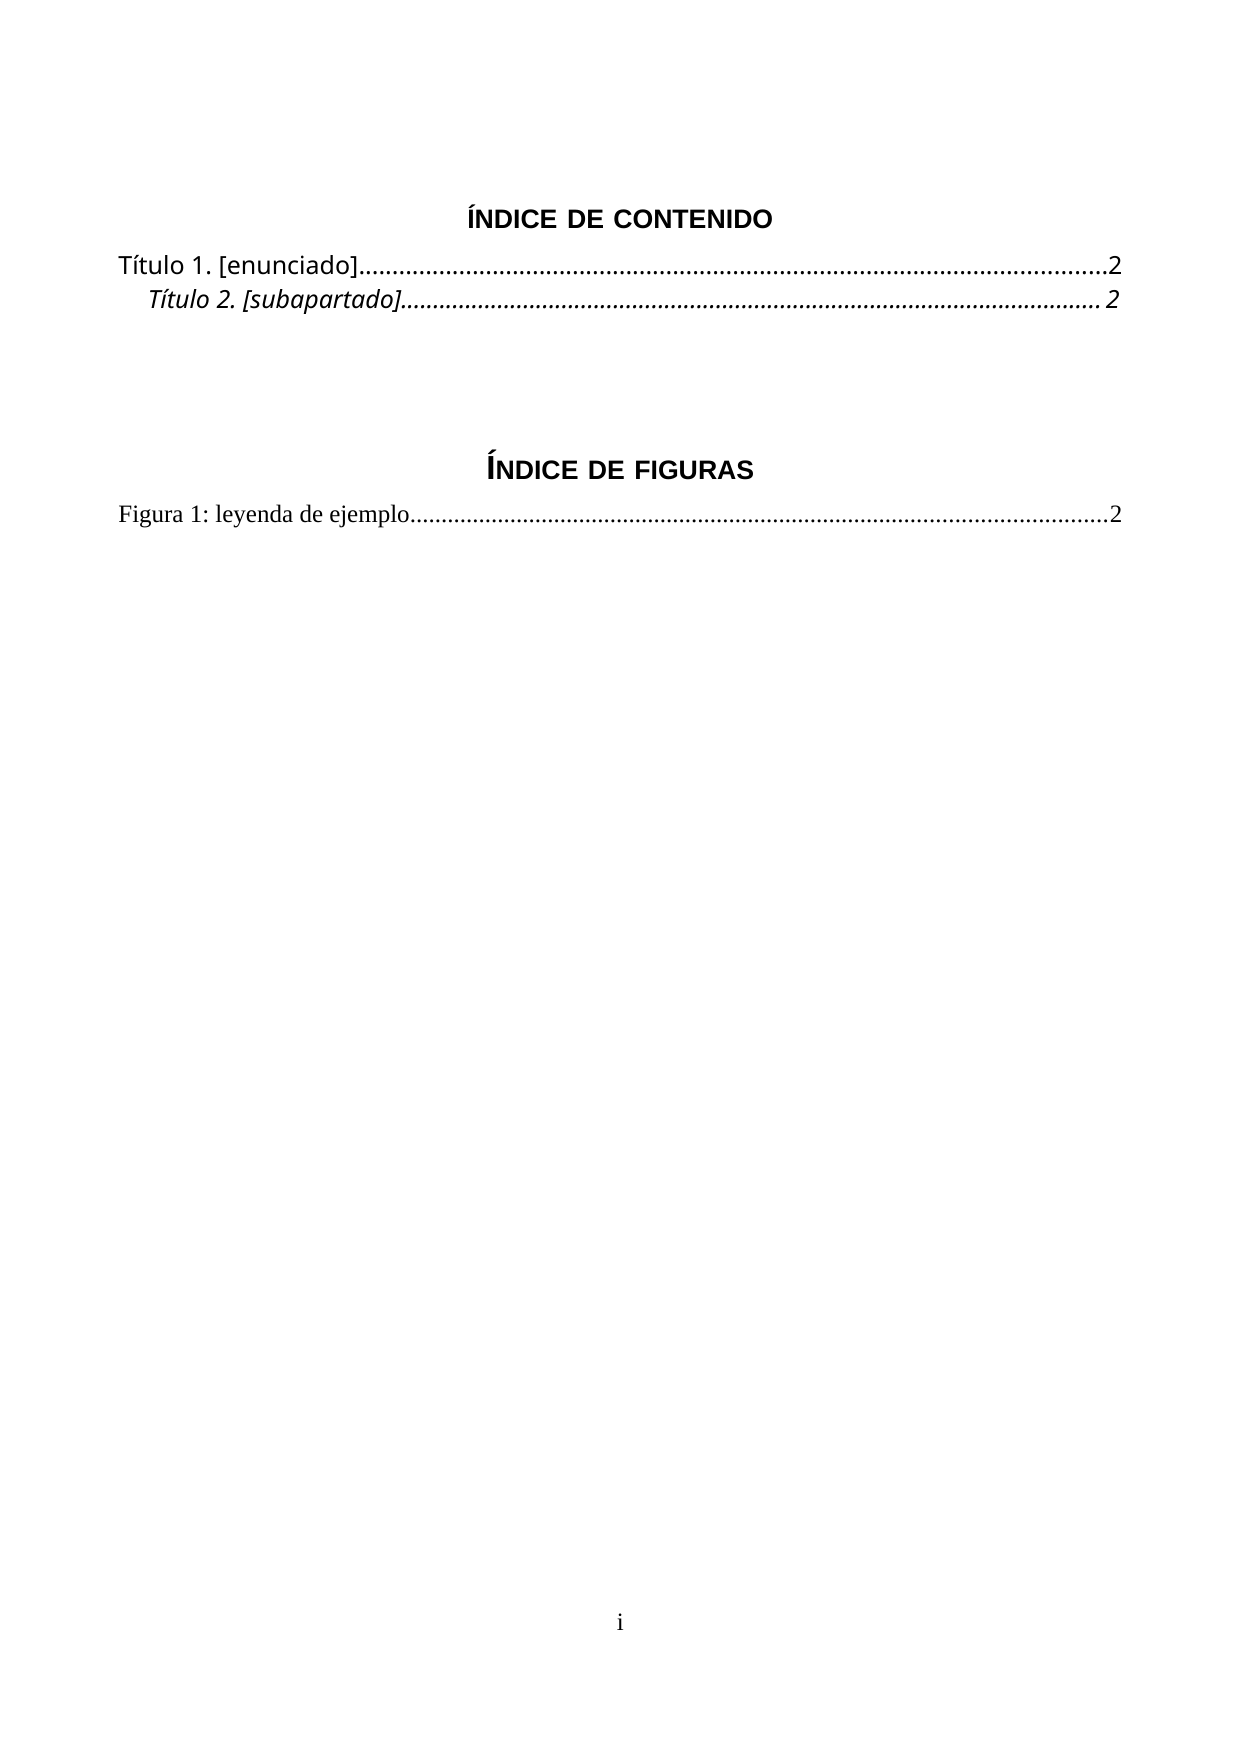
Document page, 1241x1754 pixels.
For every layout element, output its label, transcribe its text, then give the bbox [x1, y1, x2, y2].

subtitle Índice de figuras [118, 448, 1122, 487]
text Título 1. [enunciado] 2 [118, 248, 1122, 282]
text Figura 1: leyenda de ejemplo 2 [118, 499, 1122, 528]
subtitle índice de contenido [118, 197, 1122, 235]
text Título 2. [subapartado] 2 [148, 282, 1122, 316]
